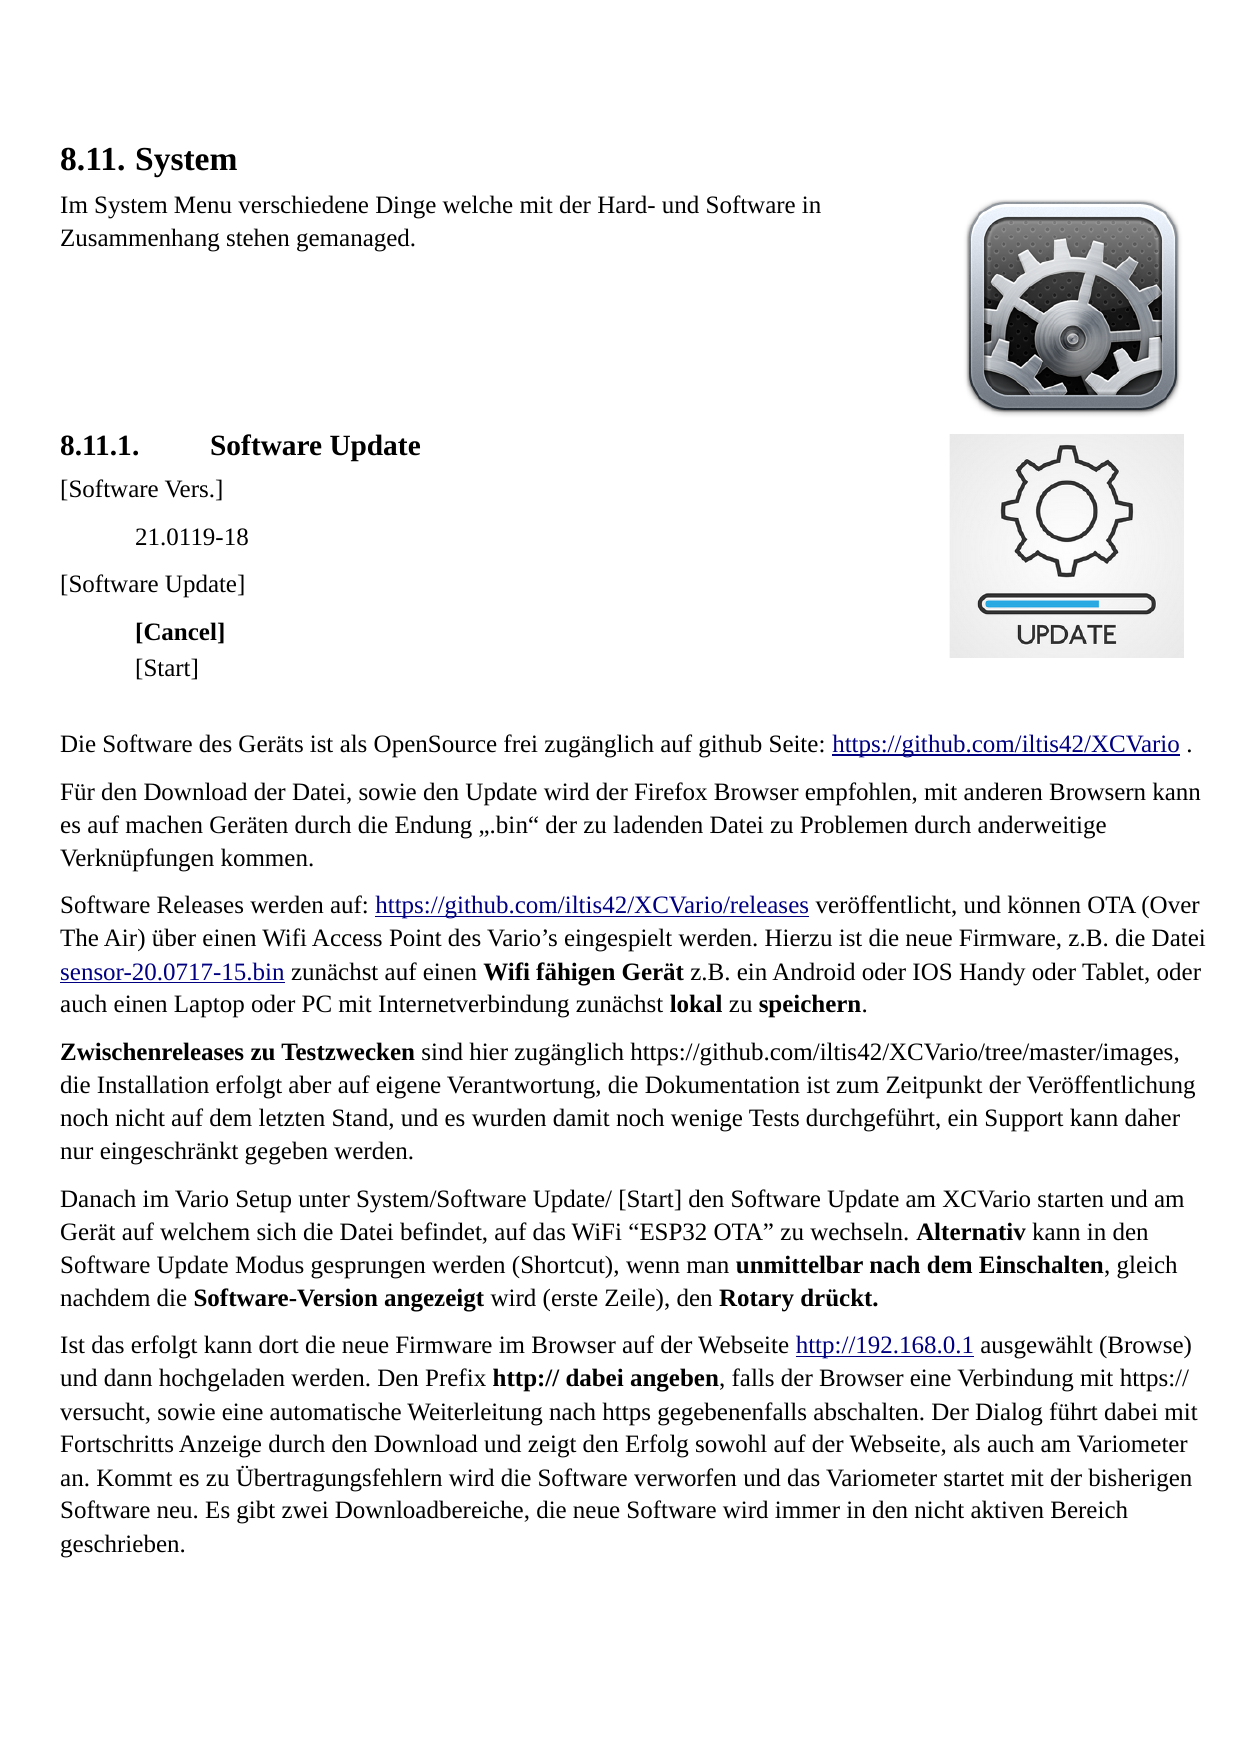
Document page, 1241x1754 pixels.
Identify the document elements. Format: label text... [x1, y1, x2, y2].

text [1184, 569, 1207, 598]
text [1184, 474, 1207, 503]
text [Cancel] [60, 617, 949, 646]
text 21.0119-18 [60, 522, 949, 551]
text Zwischenreleases zu Testzwecken sind hier zugänglich https://github.com/iltis42/XCVario/tree/master/images, die Installation erfolgt aber auf eigene Verantwortung, die Dokumentation ist zum Zeitpunkt der Veröffentlichung noch nicht auf dem letzten Stand, und es wurden damit noch wenige Tests durchgeführt, ein Support kann daher nur eingeschränkt gegeben werden. [60, 1037, 1207, 1165]
text Im System Menu verschiedene Dinge welche mit der Hard- und Software in Zusammenhang stehen gemanaged. [60, 190, 954, 252]
text [1184, 617, 1207, 646]
subtitle System [60, 139, 1207, 178]
text Software Releases werden auf: https://github.com/iltis42/XCVario/releases veröffentlicht, und können OTA (Over The Air) über einen Wifi Access Point des Vario’s eingespielt werden. Hierzu ist die neue Firmware, z.B. die Datei sensor-20.0717-15.bin zunächst auf einen Wifi fähigen Gerät z.B. ein Android oder IOS Handy oder Tablet, oder auch einen Laptop oder PC mit Internetverbindung zunächst lokal zu speichern. [60, 891, 1207, 1018]
text [1184, 522, 1207, 551]
text Danach im Vario Setup unter System/Software Update/ [Start] den Software Update am XCVario starten und am Gerät auf welchem sich die Datei befindet, auf das WiFi “ESP32 OTA” zu wechseln. Alternativ kann in den Software Update Modus gesprungen werden (Shortcut), wenn man unmittelbar nach dem Einschalten, gleich nachdem die Software-Version angezeigt wird (erste Zeile), den Rotary drückt. [60, 1184, 1207, 1312]
picture [954, 188, 1191, 424]
text [Start] [60, 653, 1207, 682]
picture [949, 434, 1184, 658]
text [Software Update] [60, 569, 949, 598]
text Die Software des Geräts ist als OpenSource frei zugänglich auf github Seite: https://github.com/iltis42/XCVario . [60, 729, 1207, 758]
text Für den Download der Datei, sowie den Update wird der Firefox Browser empfohlen, mit anderen Browsern kann es auf machen Geräten durch die Endung „.bin“ der zu ladenden Datei zu Problemen durch anderweitige Verknüpfungen kommen. [60, 777, 1207, 872]
text Ist das erfolgt kann dort die neue Firmware im Browser auf der Webseite http://192.168.0.1 ausgewählt (Browse) und dann hochgeladen werden. Den Prefix http:// dabei angeben, falls der Browser eine Verbindung mit https:// versucht, sowie eine automatische Weiterleitung nach https gegebenenfalls abschalten. Der Dialog führt dabei mit Fortschritts Anzeige durch den Download und zeigt den Erfolg sowohl auf der Webseite, als auch am Variometer an. Kommt es zu Übertragungsfehlern wird die Software verworfen und das Variometer startet mit der bisherigen Software neu. Es gibt zwei Downloadbereiche, die neue Software wird immer in den nicht aktiven Bereich geschrieben. [60, 1331, 1207, 1557]
text [Software Vers.] [60, 474, 949, 503]
subtitle Software Update [60, 428, 1207, 462]
